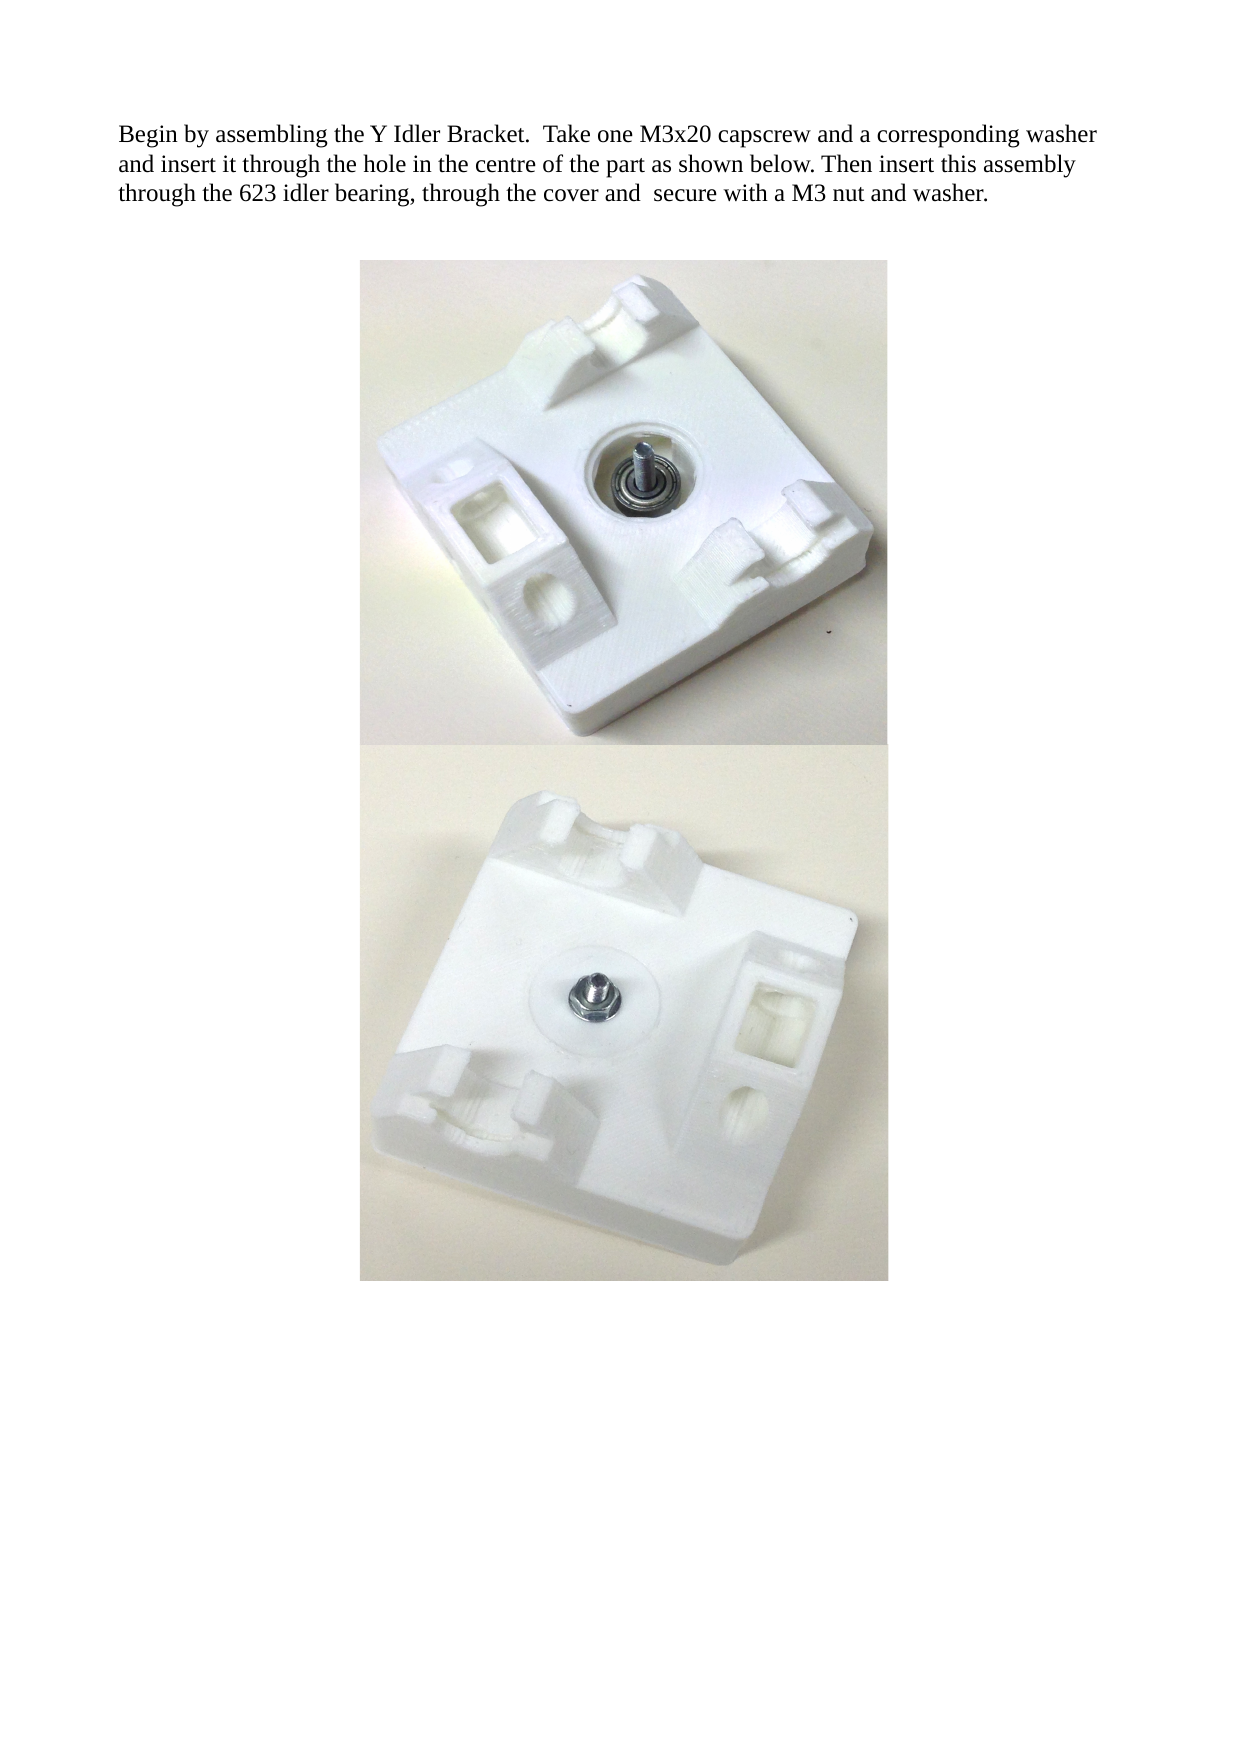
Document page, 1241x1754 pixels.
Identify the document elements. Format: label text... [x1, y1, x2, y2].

text Begin by assembling the Y Idler Bracket. Take one M3x20 capscrew and a corresponding washer and insert it through the hole in the centre of the part as shown below. Then insert this assembly through the 623 idler bearing, through the cover and secure with a M3 nut and washer. [118, 118, 1122, 207]
picture [359, 260, 889, 1281]
